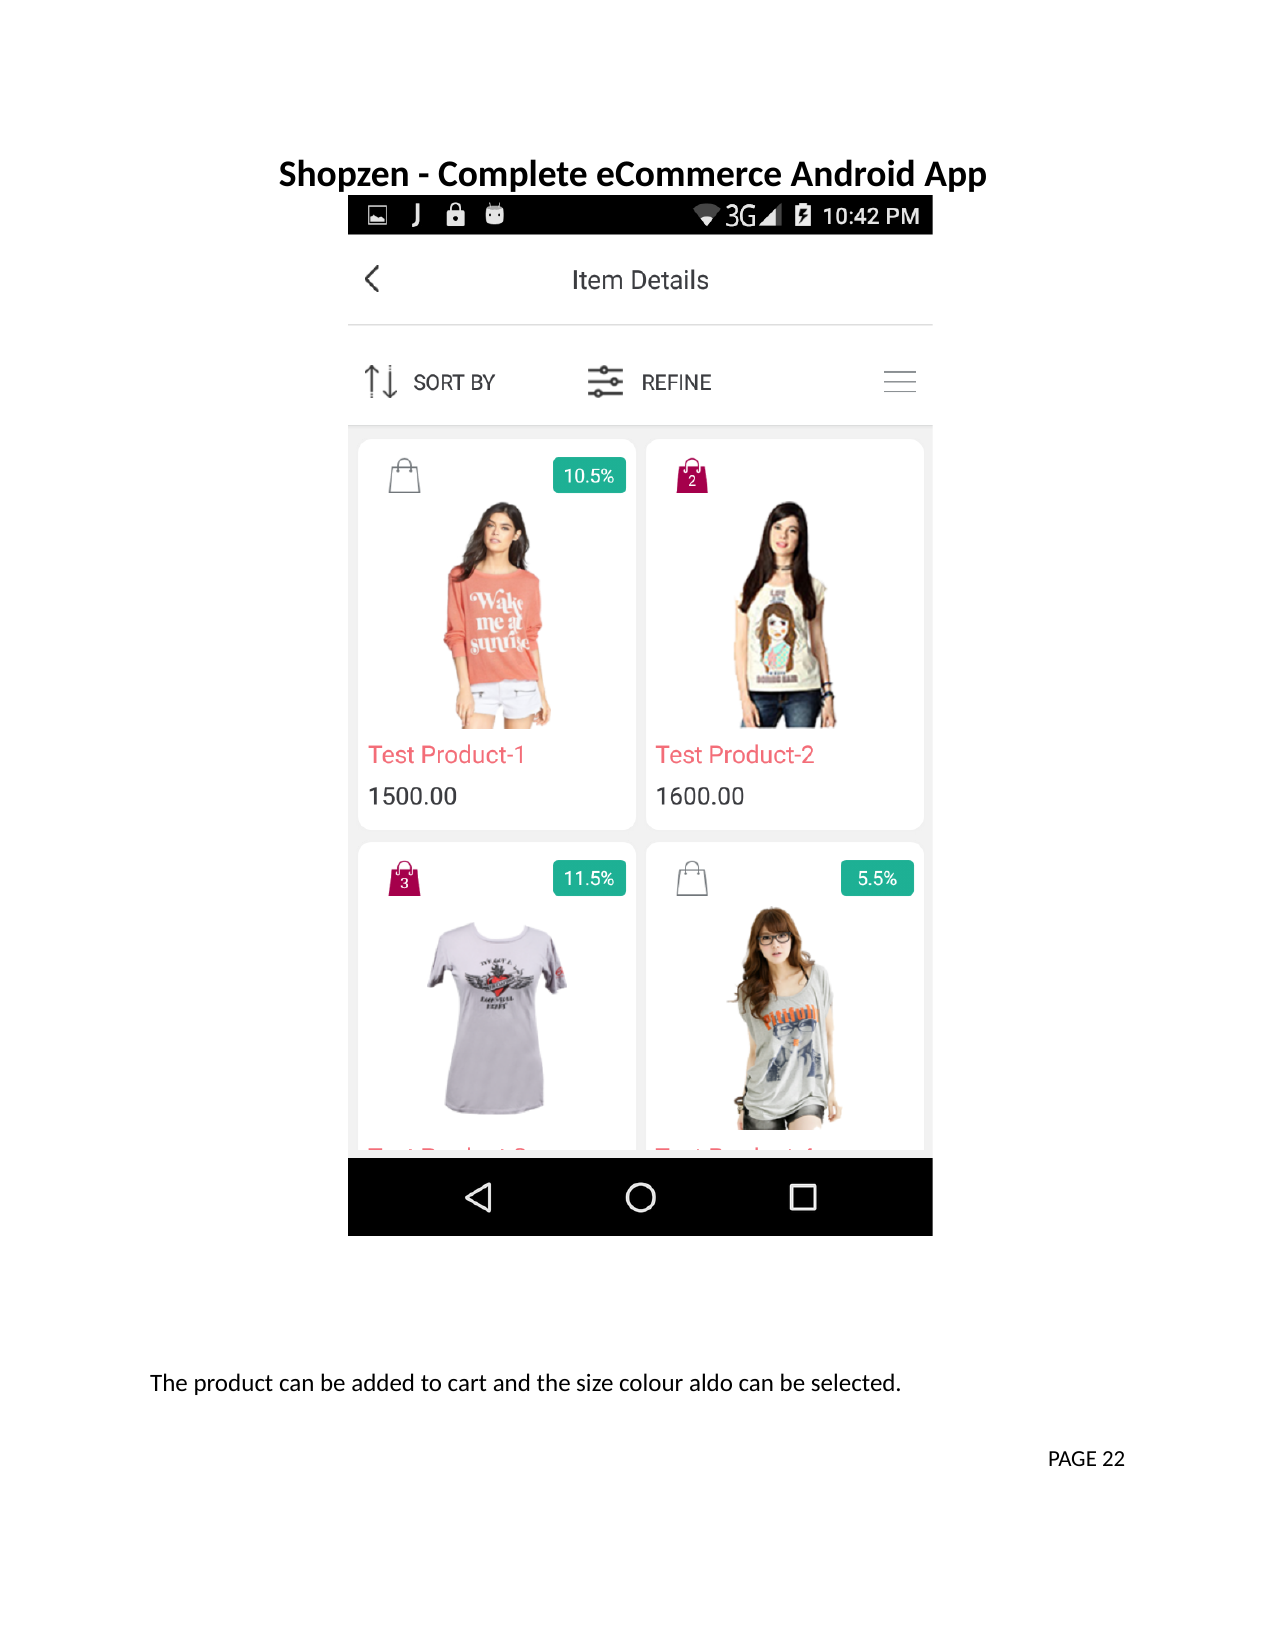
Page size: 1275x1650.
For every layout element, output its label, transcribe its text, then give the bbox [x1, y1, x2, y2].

text The product can be added to cart and the size colour aldo can be selected. [150, 1367, 1125, 1397]
picture [348, 195, 933, 1236]
